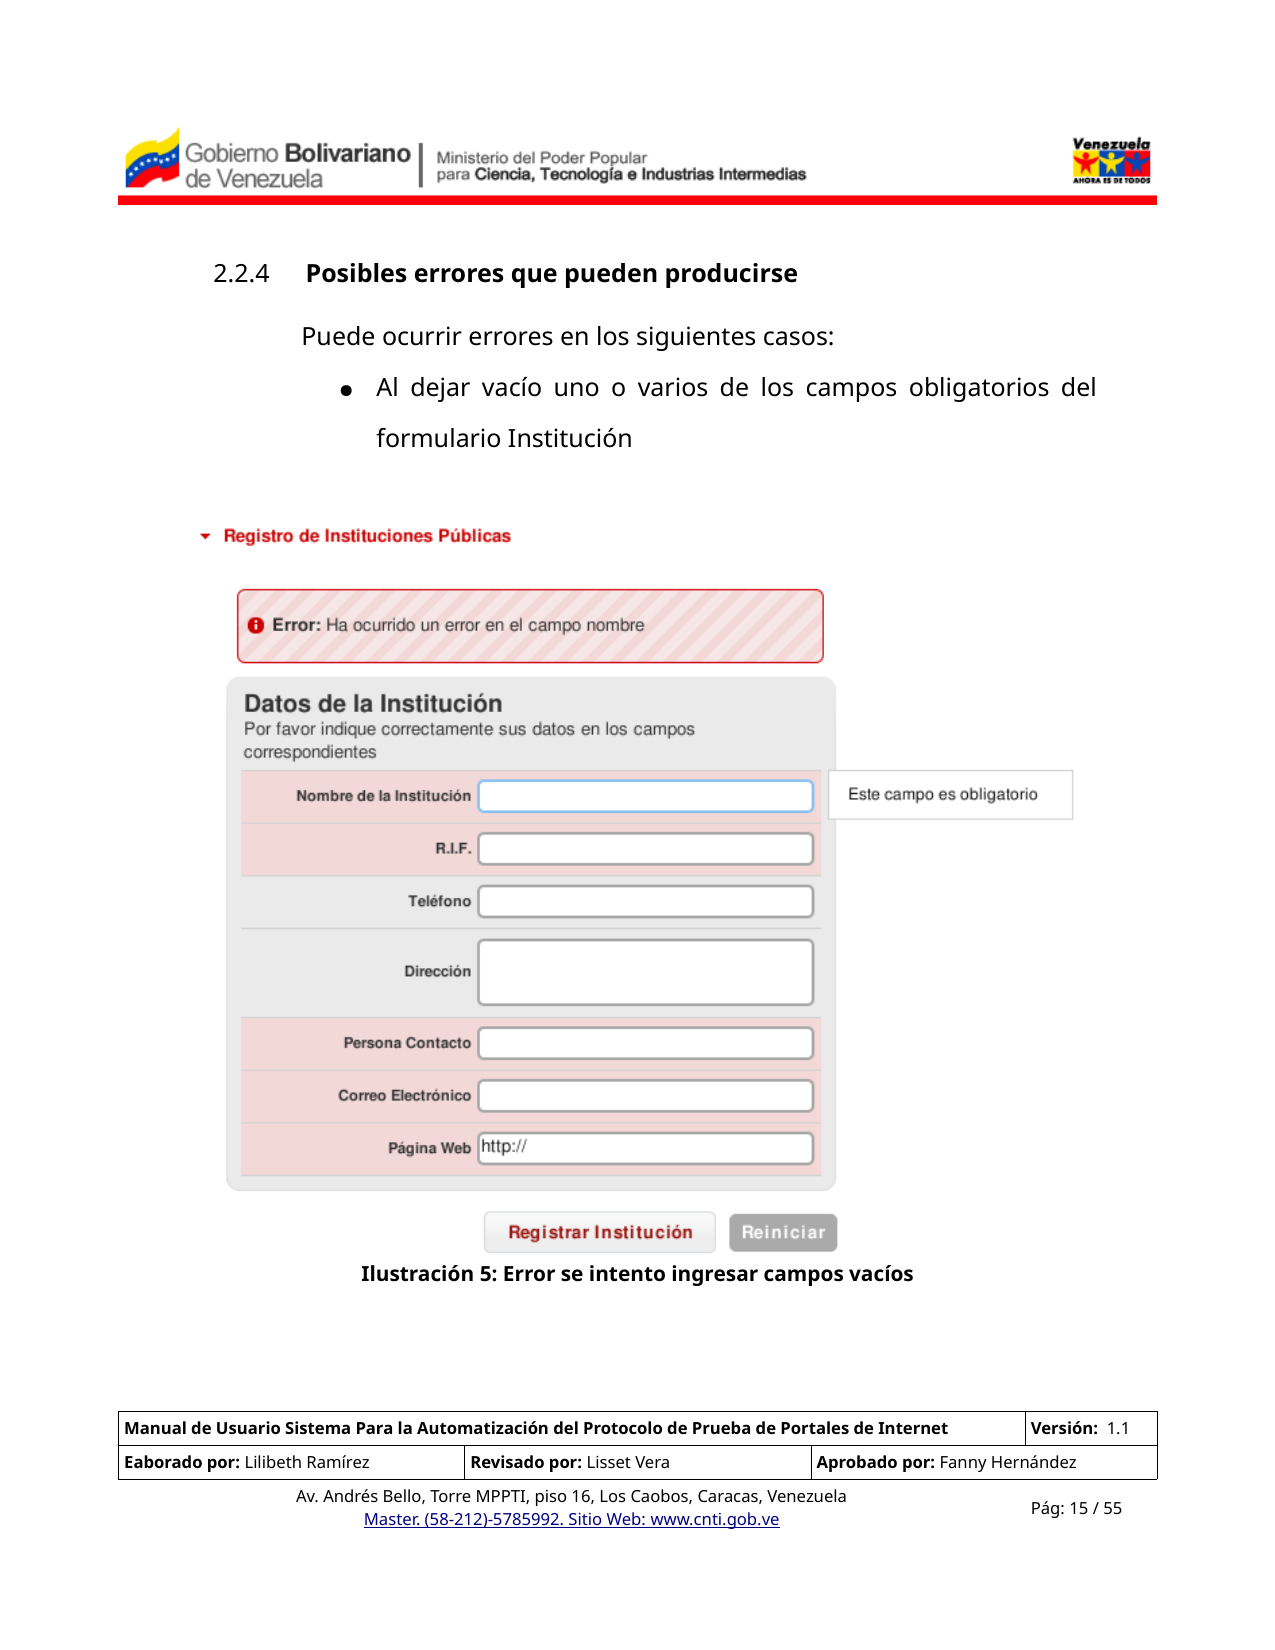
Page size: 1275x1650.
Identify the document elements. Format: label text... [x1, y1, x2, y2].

text Puede ocurrir errores en los siguientes casos: [301, 318, 1098, 352]
picture [190, 519, 1083, 1260]
subtitle Posibles errores que pueden producirse [118, 255, 1157, 289]
list Al dejar vacío uno o varios de los campos obligatorios del formulario Institución [339, 369, 1098, 454]
picture [118, 119, 1157, 205]
text Ilustración 5: Error se intento ingresar campos vacíos [147, 518, 1128, 1288]
